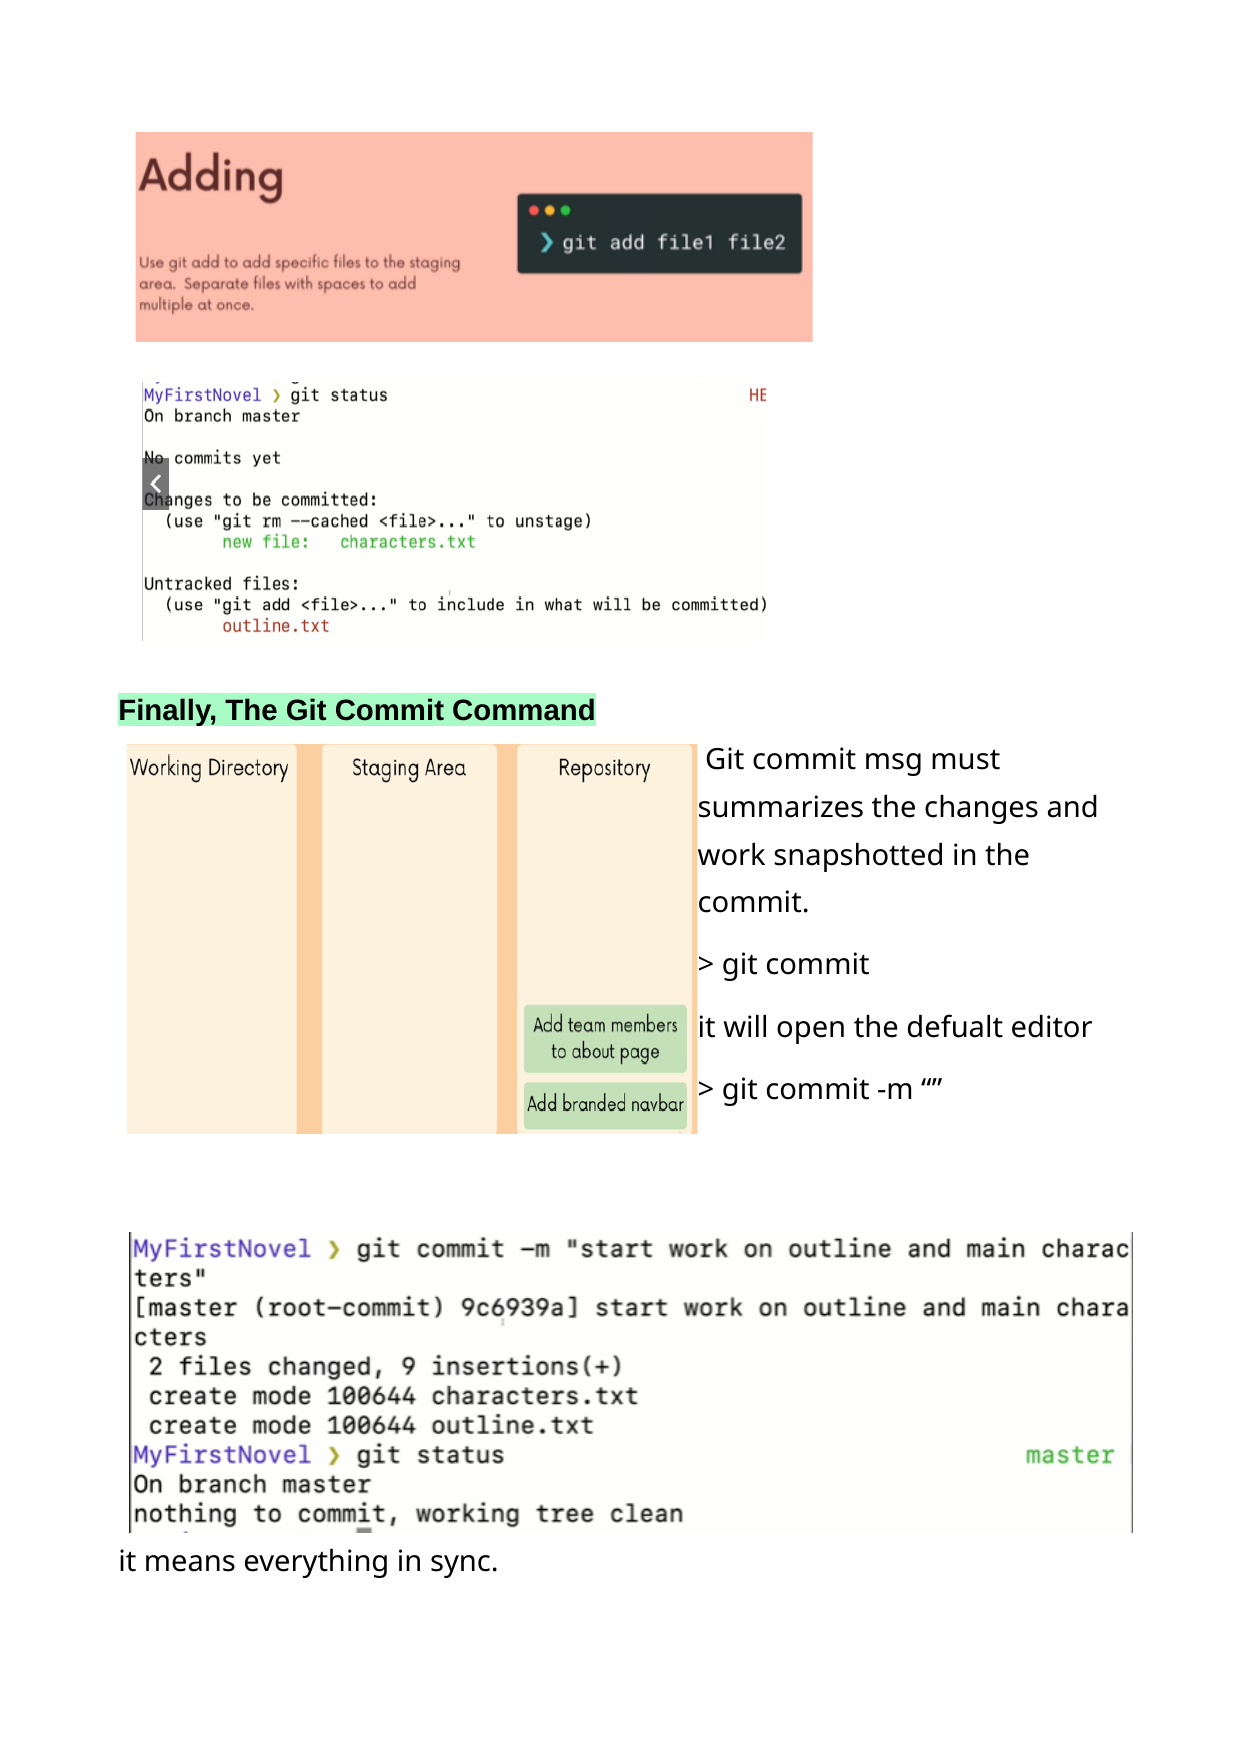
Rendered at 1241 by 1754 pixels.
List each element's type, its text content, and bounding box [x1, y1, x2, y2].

subtitle Finally, The Git Commit Command [118, 692, 1122, 726]
text > git commit [698, 944, 1122, 983]
text [118, 944, 126, 983]
picture [129, 1232, 1133, 1533]
picture [142, 382, 767, 641]
text it will open the defualt editor [698, 1006, 1122, 1046]
text it means everything in sync. [118, 1254, 1122, 1580]
text Git commit msg must summarizes the changes and work snapshotted in the commit. [118, 739, 1122, 921]
picture [135, 132, 813, 342]
picture [126, 744, 698, 1134]
text > git commit -m “” [698, 1068, 1122, 1108]
